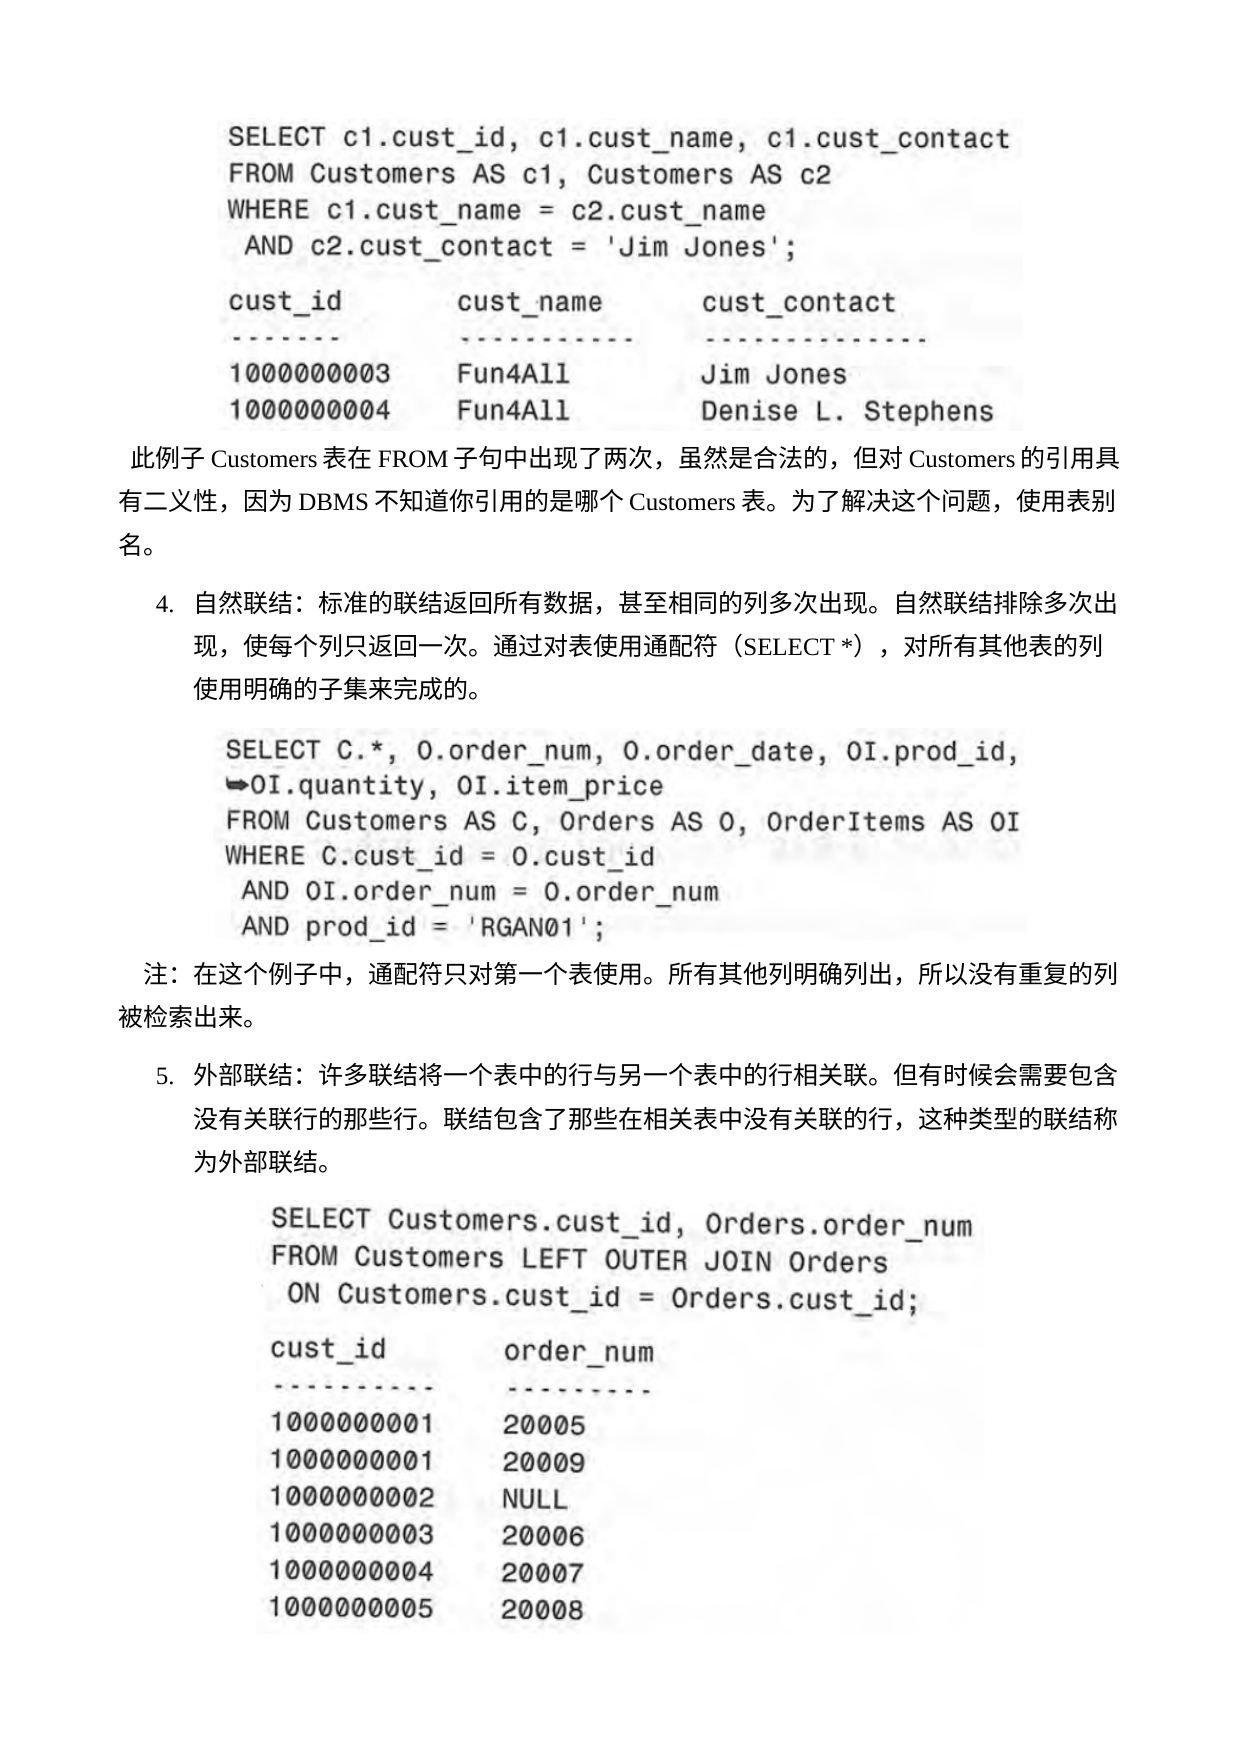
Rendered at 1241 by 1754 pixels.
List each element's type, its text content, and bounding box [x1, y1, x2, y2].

text 此例子Customers表在FROM子句中出现了两次，虽然是合法的，但对Customers的引用具有二义性，因为DBMS不知道你引用的是哪个Customers表。为了解决这个问题，使用表别名。 [118, 118, 1122, 561]
text 注：在这个例子中，通配符只对第一个表使用。所有其他列明确列出，所以没有重复的列被检索出来。 [118, 728, 1122, 1034]
picture [255, 1200, 985, 1634]
list 外部联结：许多联结将一个表中的行与另一个表中的行相关联。但有时候会需要包含没有关联行的那些行。联结包含了那些在相关表中没有关联的行，这种类型的联结称为外部联结。 [156, 1056, 1122, 1179]
list 自然联结：标准的联结返回所有数据，甚至相同的列多次出现。自然联结排除多次出现，使每个列只返回一次。通过对表使用通配符（SELECT *），对所有其他表的列使用明确的子集来完成的。 [156, 583, 1122, 706]
picture [217, 118, 1024, 431]
picture [213, 728, 1028, 947]
